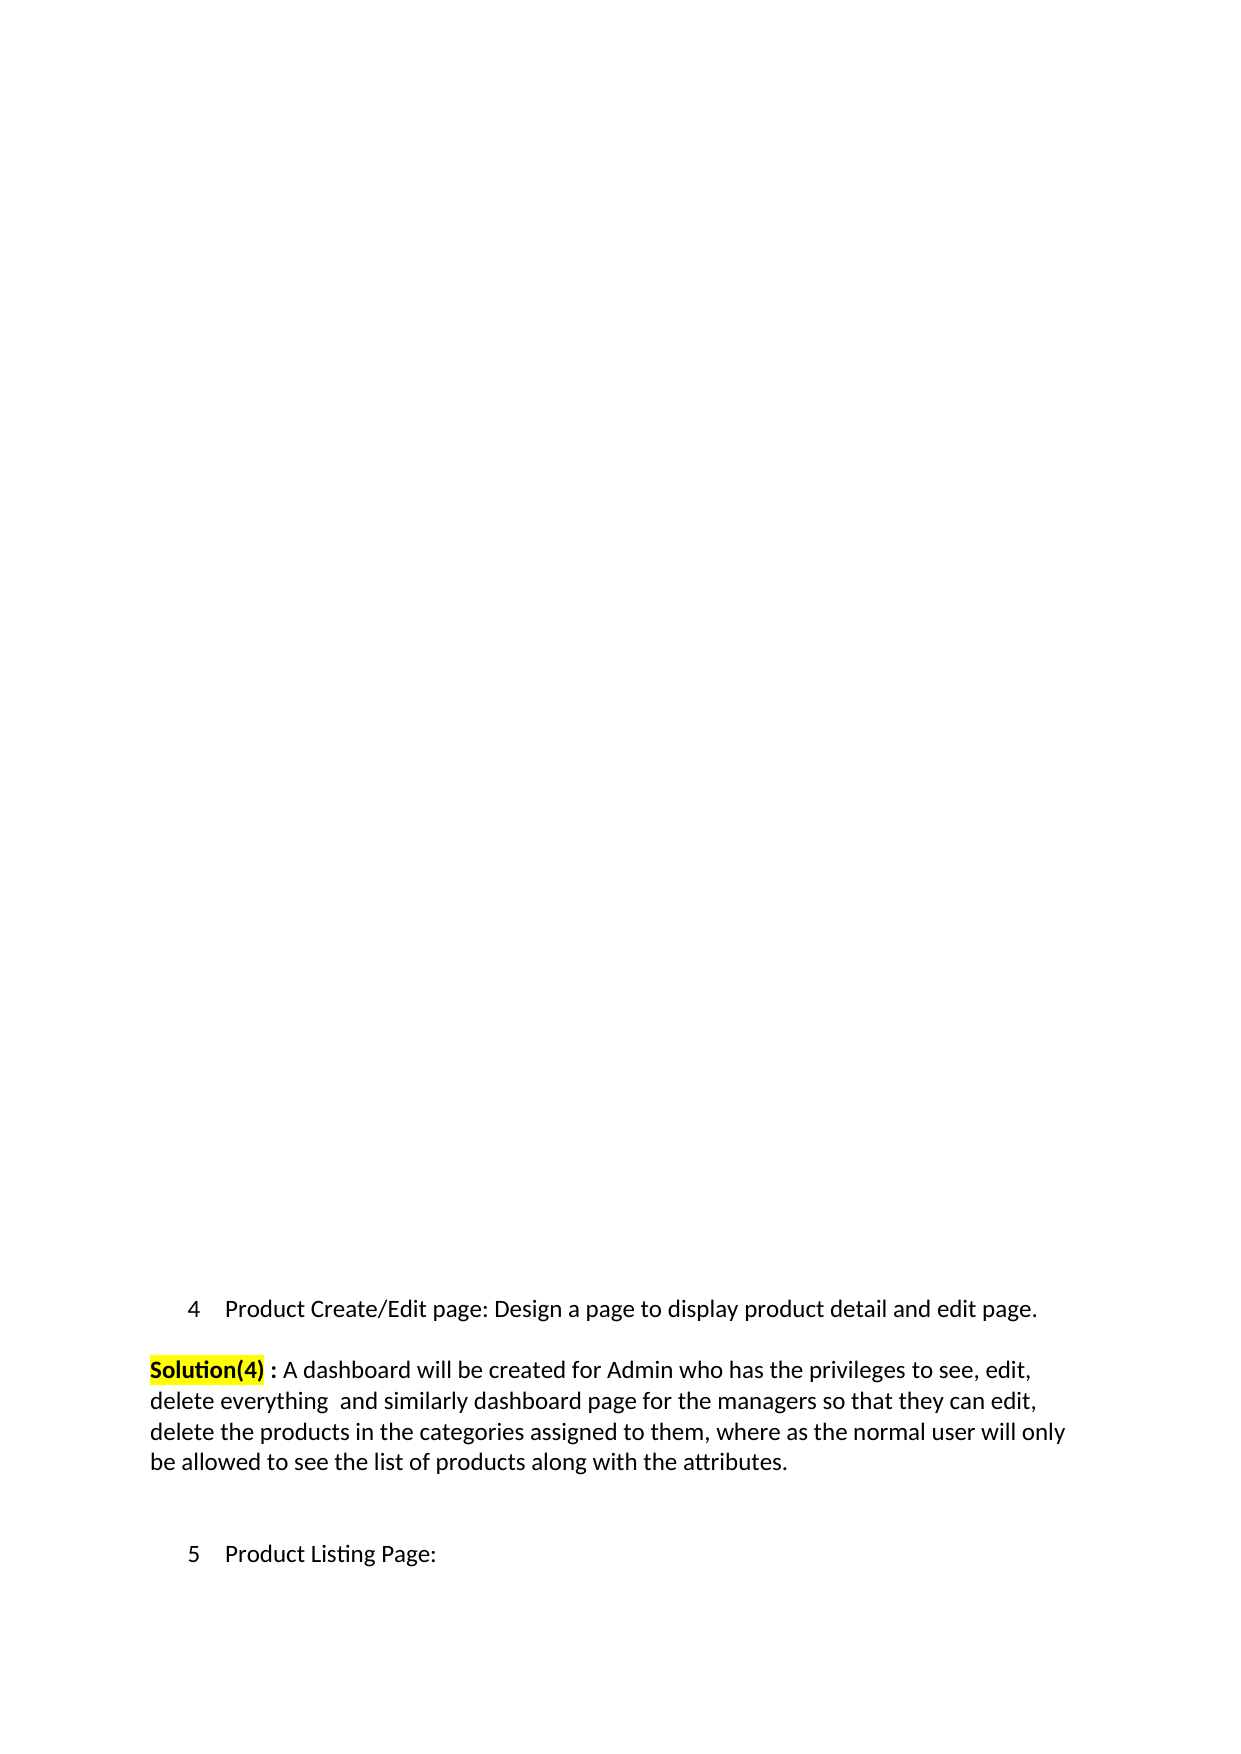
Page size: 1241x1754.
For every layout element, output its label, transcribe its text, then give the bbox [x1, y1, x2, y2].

list Solution(4) : A dashboard will be created for Admin who has the privileges to see, edit, delete everything and similarly dashboard page for the managers so that they can edit, delete the products in the categories assigned to them, where as the normal user will only be allowed to see the list of products along with the attributes. [150, 1355, 1090, 1477]
list Product Listing Page: [187, 1538, 1090, 1568]
list Product Create/Edit page: Design a page to display product detail and edit page. [187, 1294, 1090, 1324]
